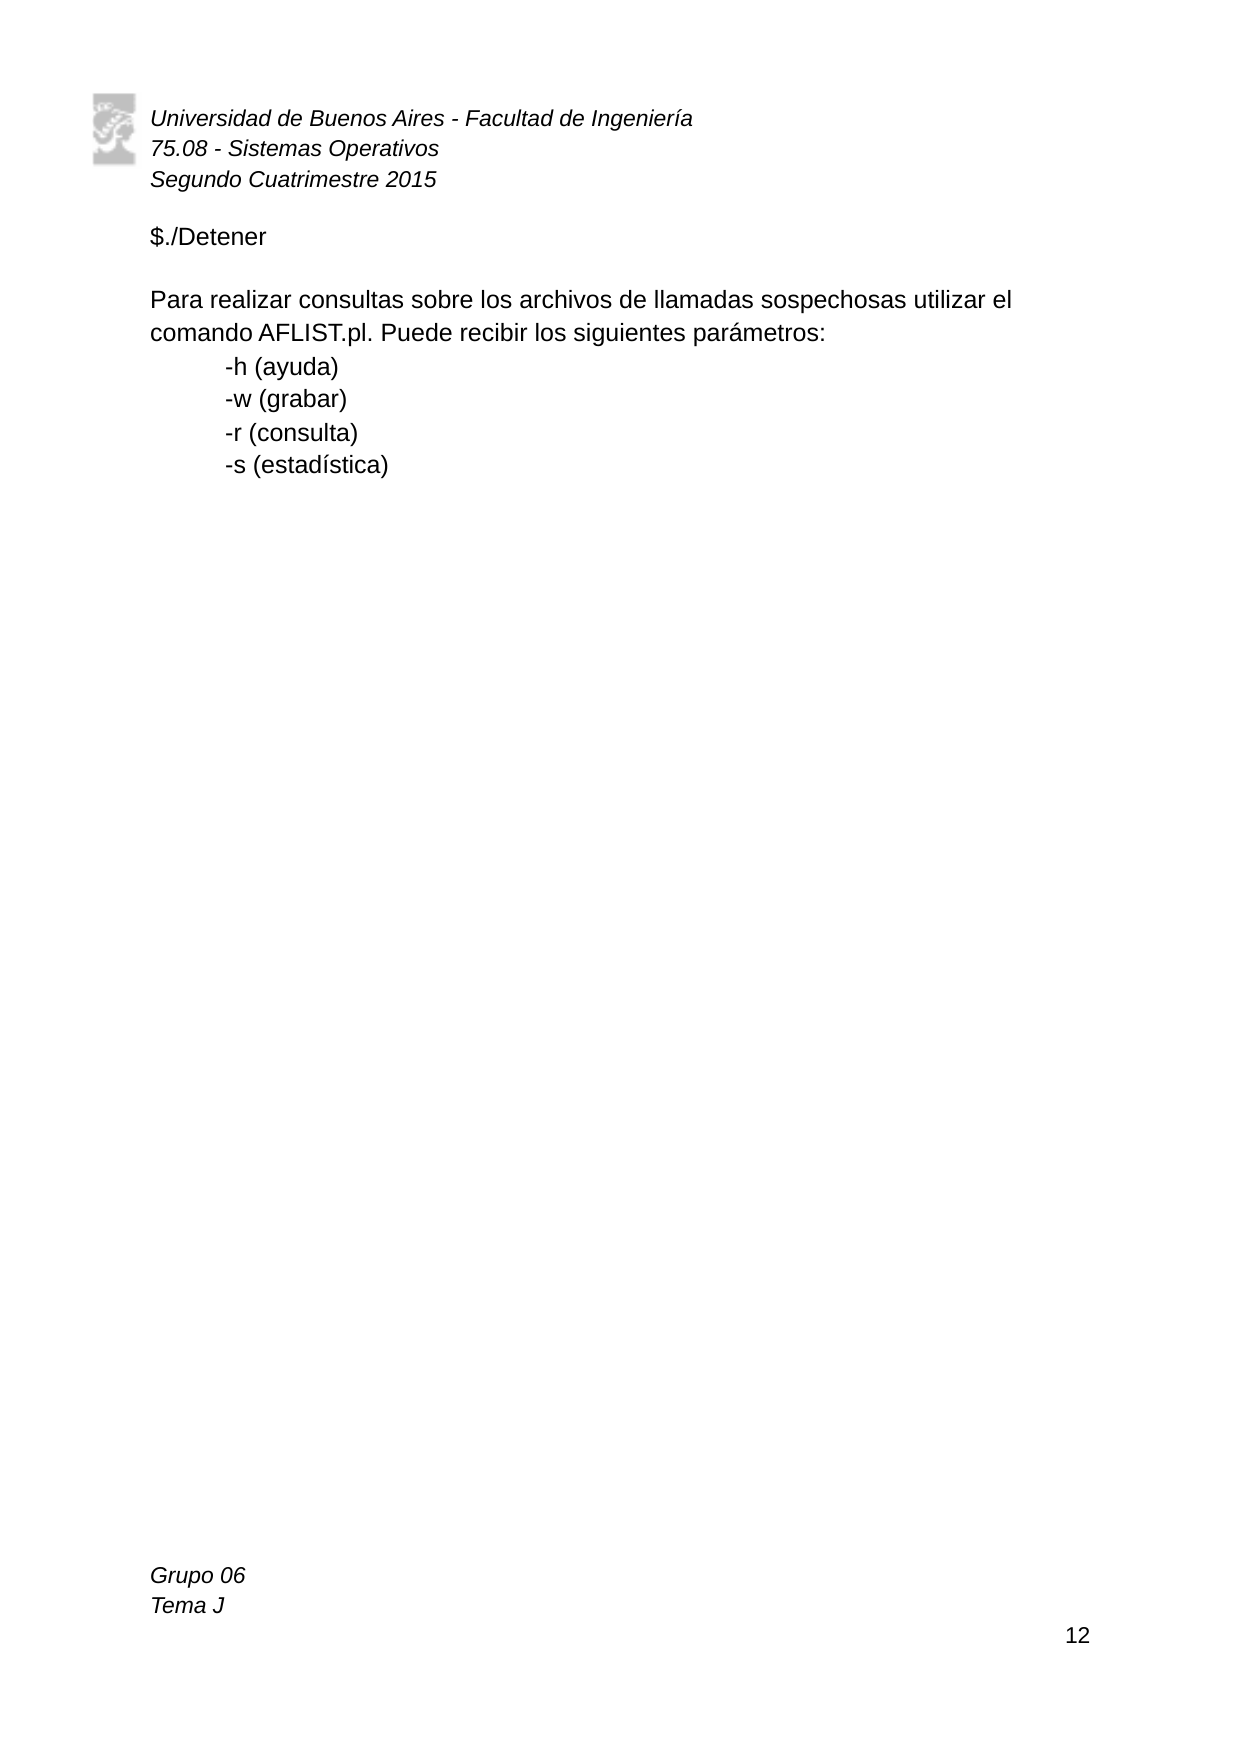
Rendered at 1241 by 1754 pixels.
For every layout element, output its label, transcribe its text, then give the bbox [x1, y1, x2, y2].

text Para realizar consultas sobre los archivos de llamadas sospechosas utilizar el comando AFLIST.pl. Puede recibir los siguientes parámetros: [150, 285, 1090, 347]
text -h (ayuda) [150, 351, 1090, 380]
text -r (consulta) [150, 417, 1090, 446]
text -w (grabar) [150, 384, 1090, 413]
text $./Detener [150, 222, 1090, 251]
picture [92, 92, 143, 169]
text -s (estadística) [150, 451, 1090, 479]
